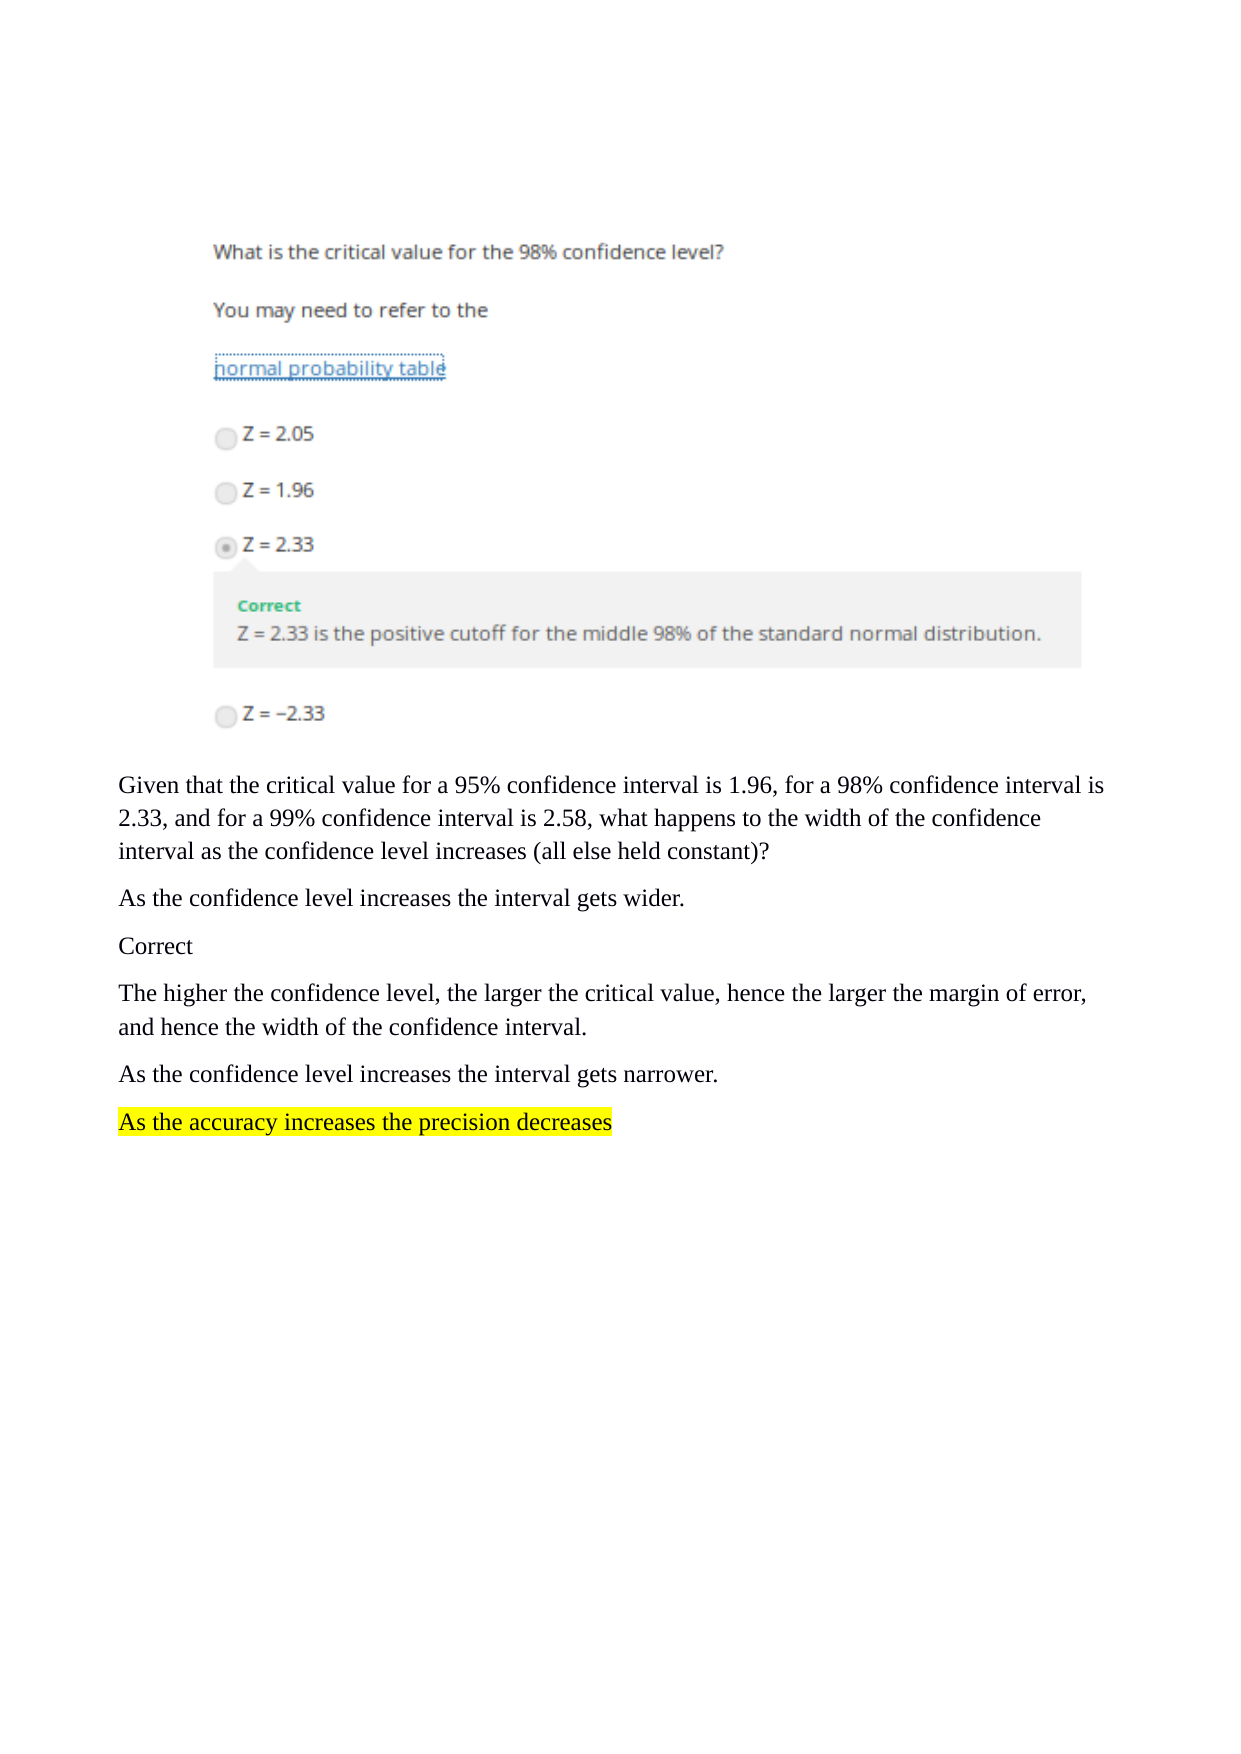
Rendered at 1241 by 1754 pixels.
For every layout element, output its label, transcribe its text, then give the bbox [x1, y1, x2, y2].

text Correct [118, 931, 1122, 960]
text The higher the confidence level, the larger the critical value, hence the larger the margin of error, and hence the width of the confidence interval. [118, 978, 1122, 1040]
text As the accuracy increases the precision decreases [118, 1107, 1122, 1136]
text Given that the critical value for a 95% confidence interval is 1.96, for a 98% confidence interval is 2.33, and for a 99% confidence interval is 2.58, what happens to the width of the confidence interval as the confidence level increases (all else held constant)? [118, 770, 1122, 864]
picture [183, 225, 1082, 741]
text As the confidence level increases the interval gets wider. [118, 883, 1122, 912]
text As the confidence level increases the interval gets narrower. [118, 1059, 1122, 1088]
